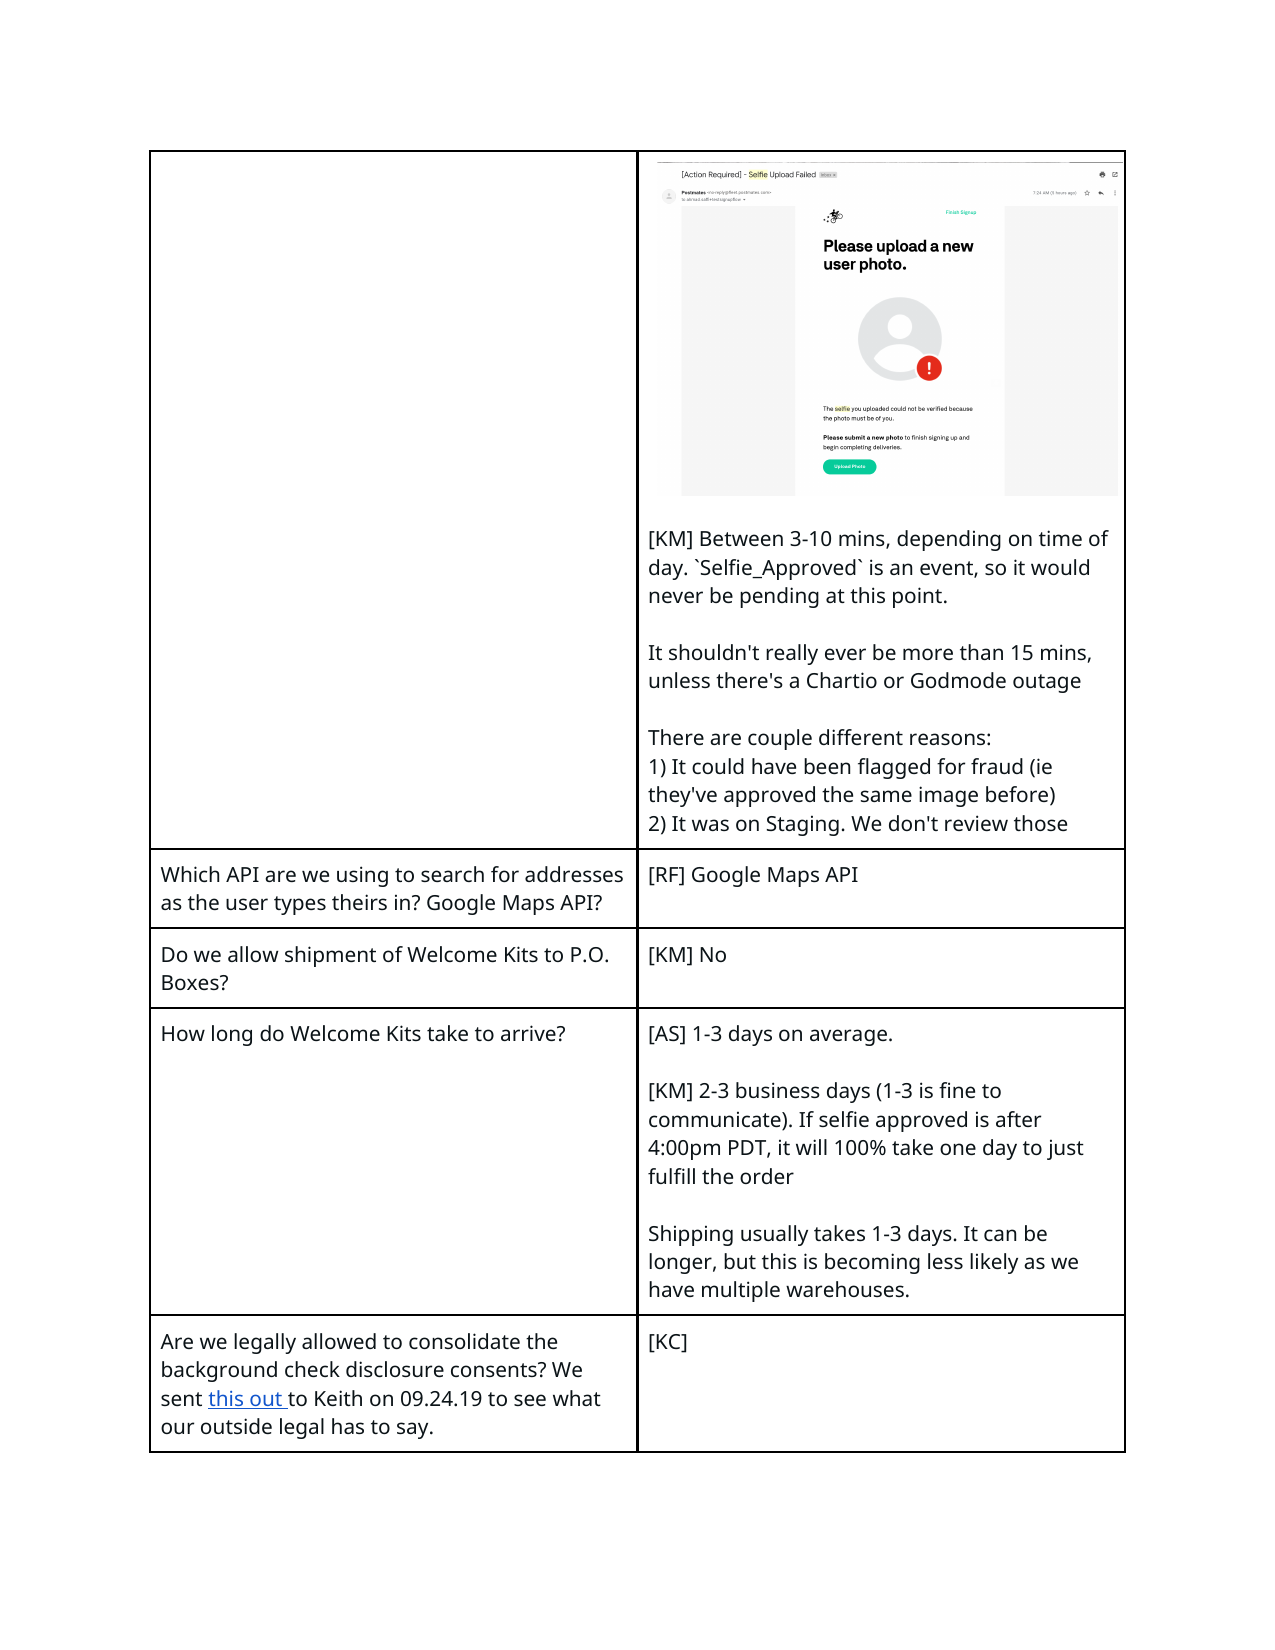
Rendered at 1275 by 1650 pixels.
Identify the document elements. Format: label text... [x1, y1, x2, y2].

table_cell Do we allow shipment of Welcome Kits to P.O. Boxes? [151, 929, 636, 1007]
table_cell [RF] Google Maps API [639, 850, 1124, 927]
table_cell [151, 152, 636, 847]
table_cell [KC] [639, 1316, 1124, 1451]
picture [657, 162, 1123, 496]
table_cell [KM] No [639, 929, 1124, 1007]
table_cell Are we legally allowed to consolidate the background check disclosure consents? We sent this out to Keith on 09.24.19 to see what our outside legal has to say. [151, 1316, 636, 1451]
table_cell [AS] 1-3 days on average. [KM] 2-3 business days (1-3 is fine to communicate). If selfie approved is after 4:00pm PDT, it will 100% take one day to just fulfill the order Shipping usually takes 1-3 days. It can be longer, but this is becoming less likely as we have multiple warehouses. [639, 1009, 1124, 1314]
table_cell [KM] Between 3-10 mins, depending on time of day. `Selfie_Approved` is an event, so it would never be pending at this point. It shouldn't really ever be more than 15 mins, unless there's a Chartio or Godmode outage There are couple different reasons: 1) It could have been flagged for fraud (ie they've approved the same image before) 2) It was on Staging. We don't review those [639, 152, 1124, 847]
table_cell How long do Welcome Kits take to arrive? [151, 1009, 636, 1314]
table_cell Which API are we using to search for addresses as the user types theirs in? Google Maps API? [151, 850, 636, 927]
